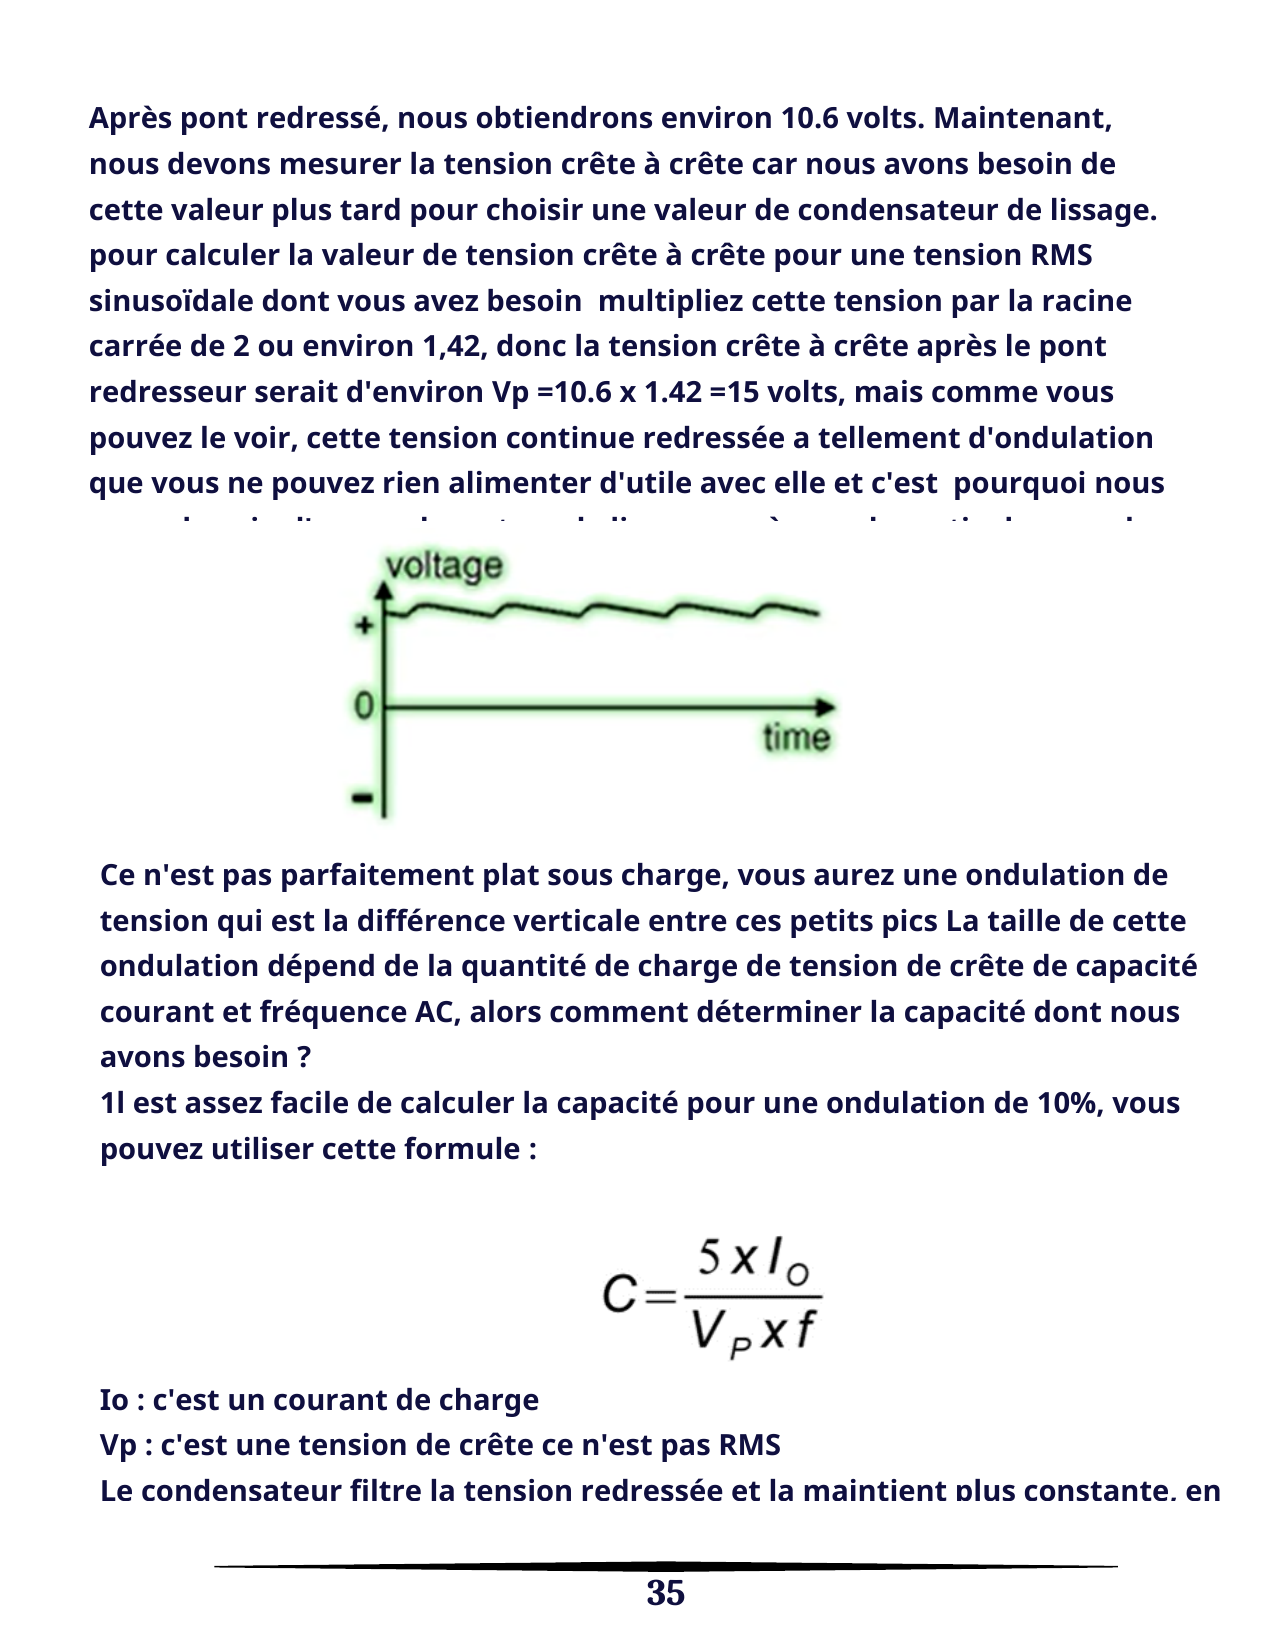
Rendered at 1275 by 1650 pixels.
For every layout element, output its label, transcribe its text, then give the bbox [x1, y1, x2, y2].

text Ce n'est pas parfaitement plat sous charge, vous aurez une ondulation de tension qui est la différence verticale entre ces petits pics La taille de cette ondulation dépend de la quantité de charge de tension de crête de capacité courant et fréquence AC, alors comment déterminer la capacité dont nous avons besoin ? [99, 854, 1228, 1076]
text 1l est assez facile de calculer la capacité pour une ondulation de 10%, vous pouvez utiliser cette formule : [99, 1082, 1228, 1168]
text Après pont redressé, nous obtiendrons environ 10.6 volts. Maintenant, nous devons mesurer la tension crête à crête car nous avons besoin de cette valeur plus tard pour choisir une valeur de condensateur de lissage. pour calculer la valeur de tension crête à crête pour une tension RMS sinusoïdale dont vous avez besoin multipliez cette tension par la racine carrée de 2 ou environ 1,42, donc la tension crête à crête après le pont redresseur serait d'environ Vp =10.6 x 1.42 =15 volts, mais comme vous pouvez le voir, cette tension continue redressée a tellement d'ondulation que vous ne pouvez rien alimenter d'utile avec elle et c'est pourquoi nous avons besoin d'un condensateur de lissage après que la sortie du capuchon de lissage ressemblera à quelque chose comme ça, [89, 97, 1189, 520]
text Vp : c'est une tension de crête ce n'est pas RMS [99, 1424, 1228, 1464]
text Io : c'est un courant de charge [99, 1379, 1228, 1418]
text Le condensateur filtre la tension redressée et la maintient plus constante, en réduisant au maximum l’amplitude d’ondulation. [99, 1470, 1228, 1501]
